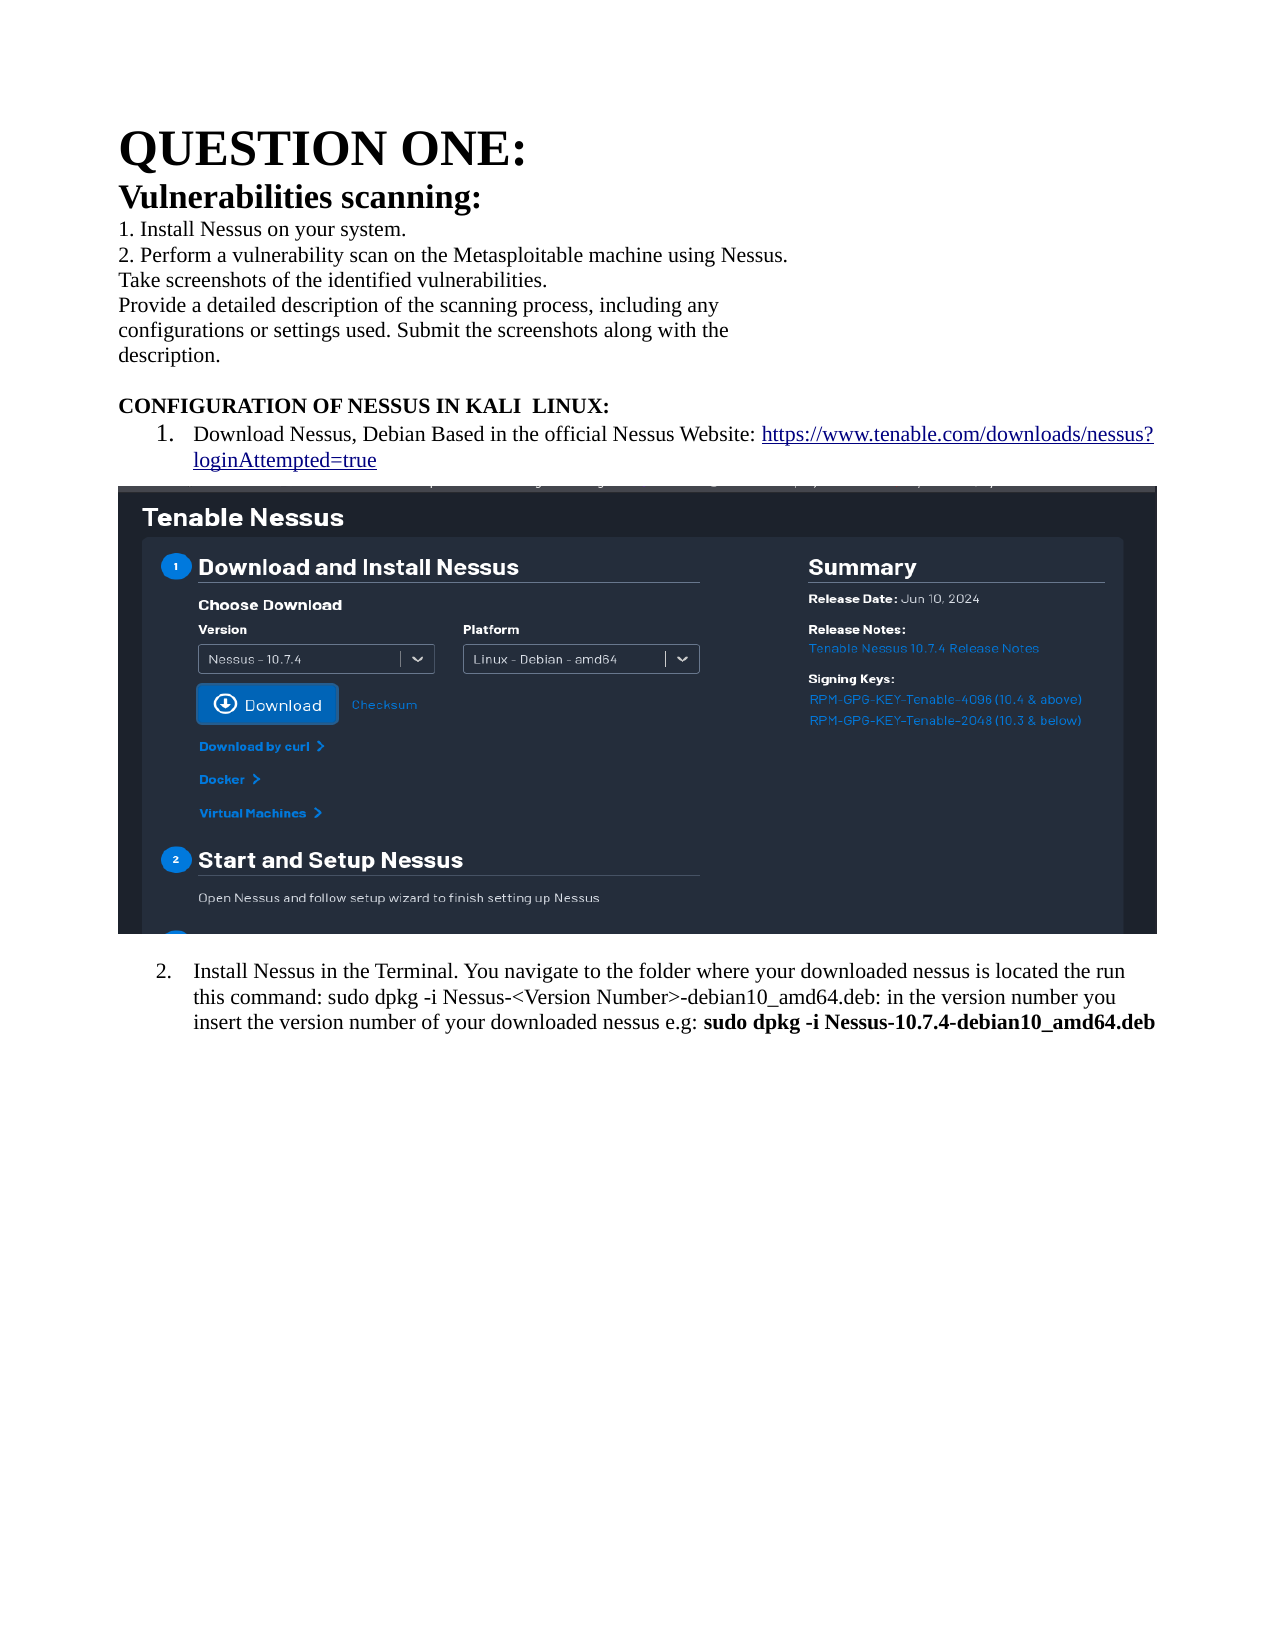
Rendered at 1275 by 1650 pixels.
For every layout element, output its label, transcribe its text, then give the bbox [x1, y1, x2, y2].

text Take screenshots of the identified vulnerabilities. [118, 267, 1157, 292]
text configurations or settings used. Submit the screenshots along with the [118, 317, 1157, 342]
text 1. Install Nessus on your system. [118, 216, 1157, 242]
text 2. Perform a vulnerability scan on the Metasploitable machine using Nessus. [118, 242, 1157, 267]
text CONFIGURATION OF NESSUS IN KALI LINUX: [118, 393, 1157, 418]
picture [118, 486, 1157, 934]
list Download Nessus, Debian Based in the official Nessus Website: https://www.tenable.com/downloads/nessus?loginAttempted=true [156, 418, 1157, 472]
text QUESTION ONE: [118, 118, 1157, 177]
text description. [118, 342, 1157, 368]
text Vulnerabilities scanning: [118, 177, 1157, 216]
list Install Nessus in the Terminal. You navigate to the folder where your downloaded nessus is located the run this command: sudo dpkg -i Nessus-<Version Number>-debian10_amd64.deb: in the version number you insert the version number of your downloaded nessus e.g: sudo dpkg -i Nessus-10.7.4-debian10_amd64.deb [156, 958, 1157, 1034]
text Provide a detailed description of the scanning process, including any [118, 292, 1157, 317]
